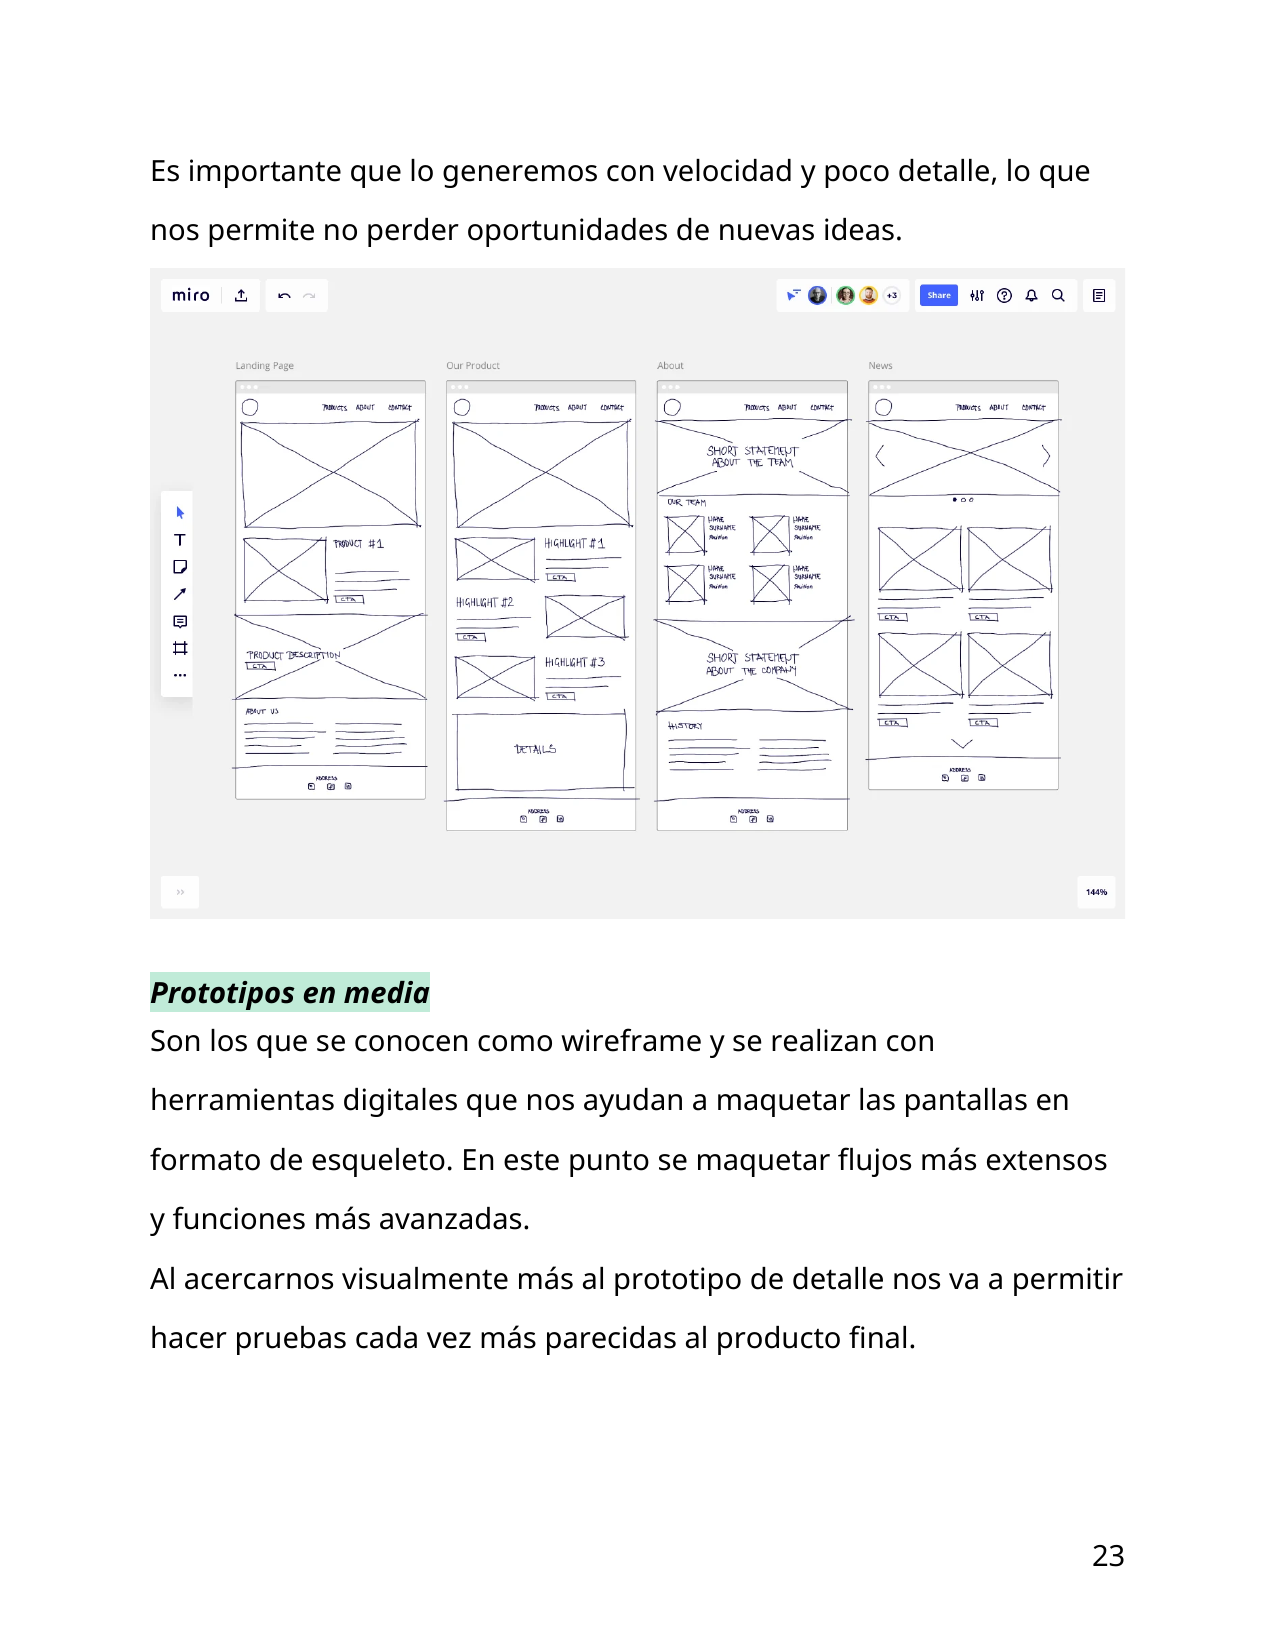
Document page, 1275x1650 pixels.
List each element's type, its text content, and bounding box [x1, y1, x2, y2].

text Es importante que lo generemos con velocidad y poco detalle, lo que nos permite no perder oportunidades de nuevas ideas. [150, 150, 1125, 249]
picture [150, 268, 1125, 919]
text Al acercarnos visualmente más al prototipo de detalle nos va a permitir hacer pruebas cada vez más parecidas al producto final. [150, 1258, 1125, 1357]
text Son los que se conocen como wireframe y se realizan con herramientas digitales que nos ayudan a maquetar las pantallas en formato de esqueleto. En este punto se maquetar flujos más extensos y funciones más avanzadas. [150, 1020, 1125, 1238]
subtitle Prototipos en media [430, 972, 1125, 1012]
